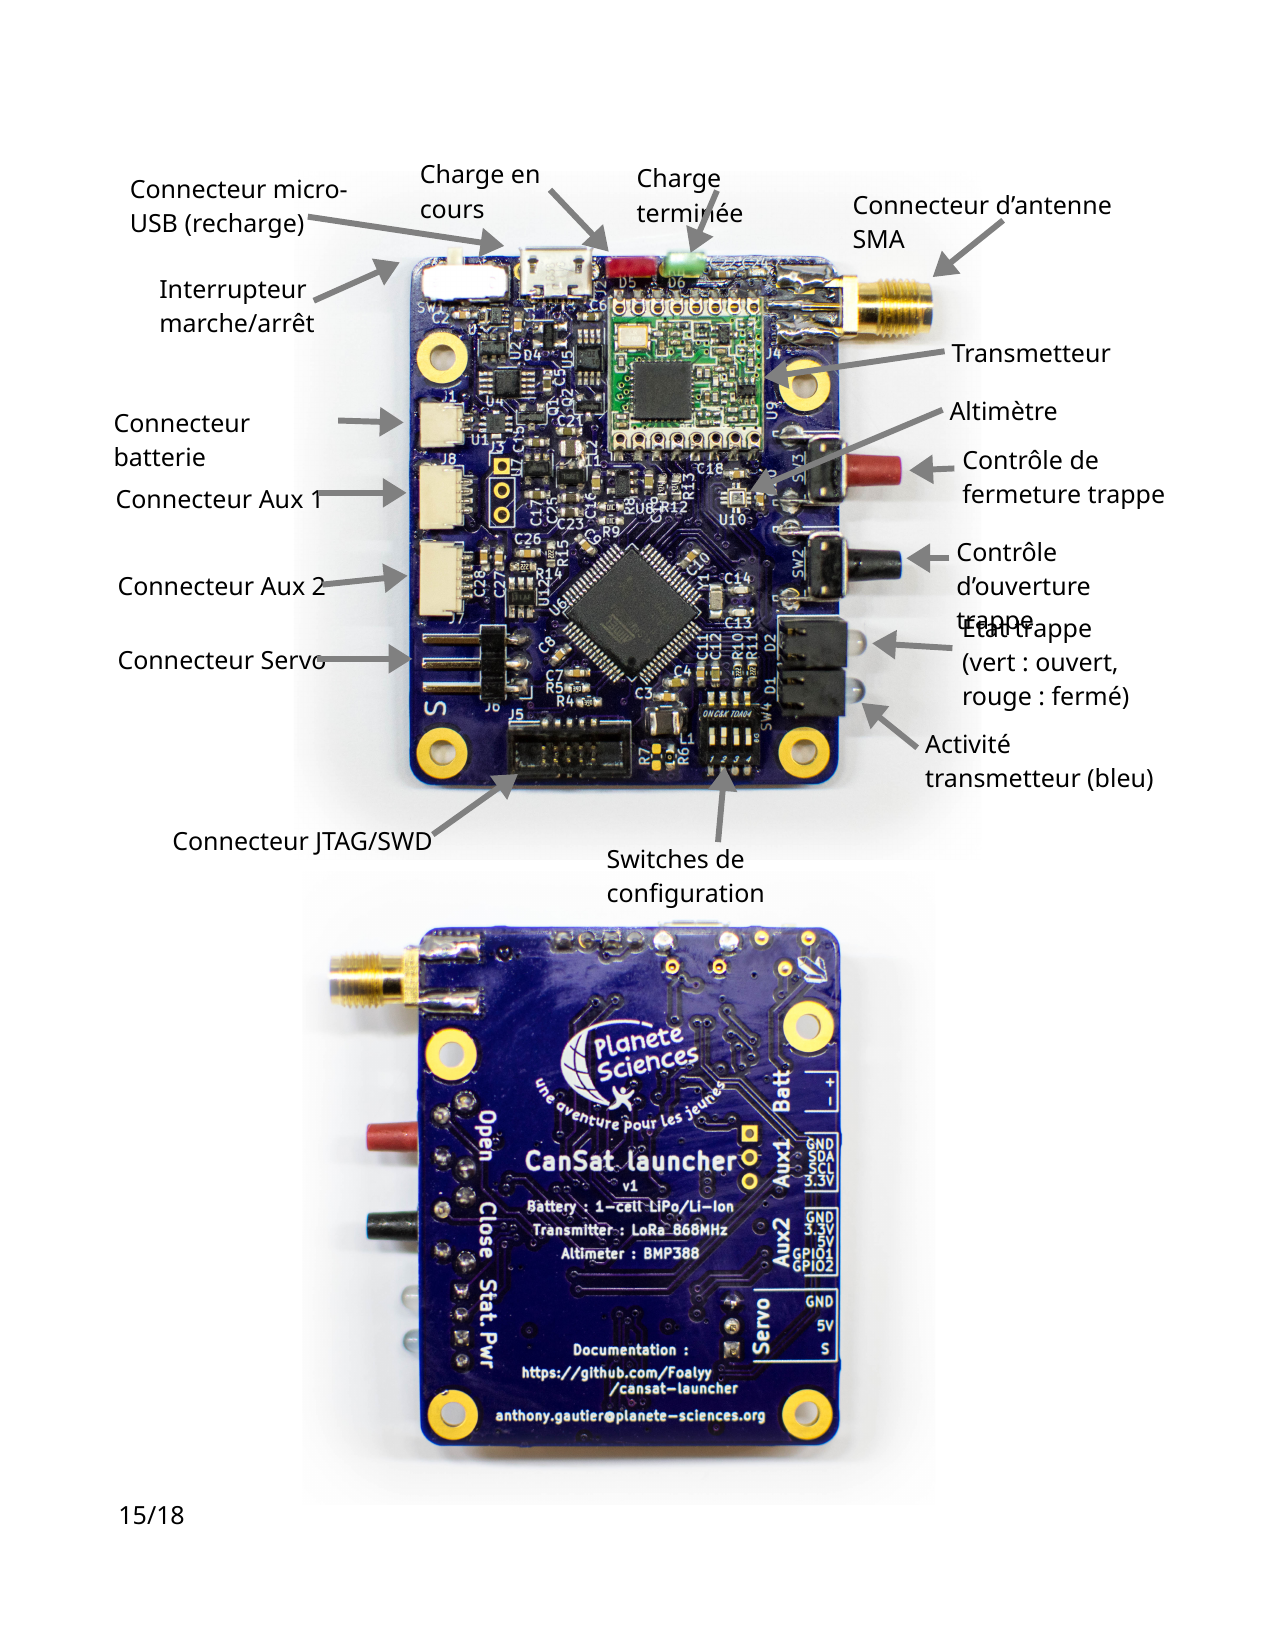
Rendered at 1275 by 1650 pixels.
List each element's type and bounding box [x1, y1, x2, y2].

picture [978, 583, 982, 593]
picture [293, 171, 982, 860]
picture [478, 171, 485, 181]
picture [976, 549, 982, 559]
picture [302, 871, 936, 1505]
picture [293, 583, 297, 594]
picture [975, 693, 982, 703]
